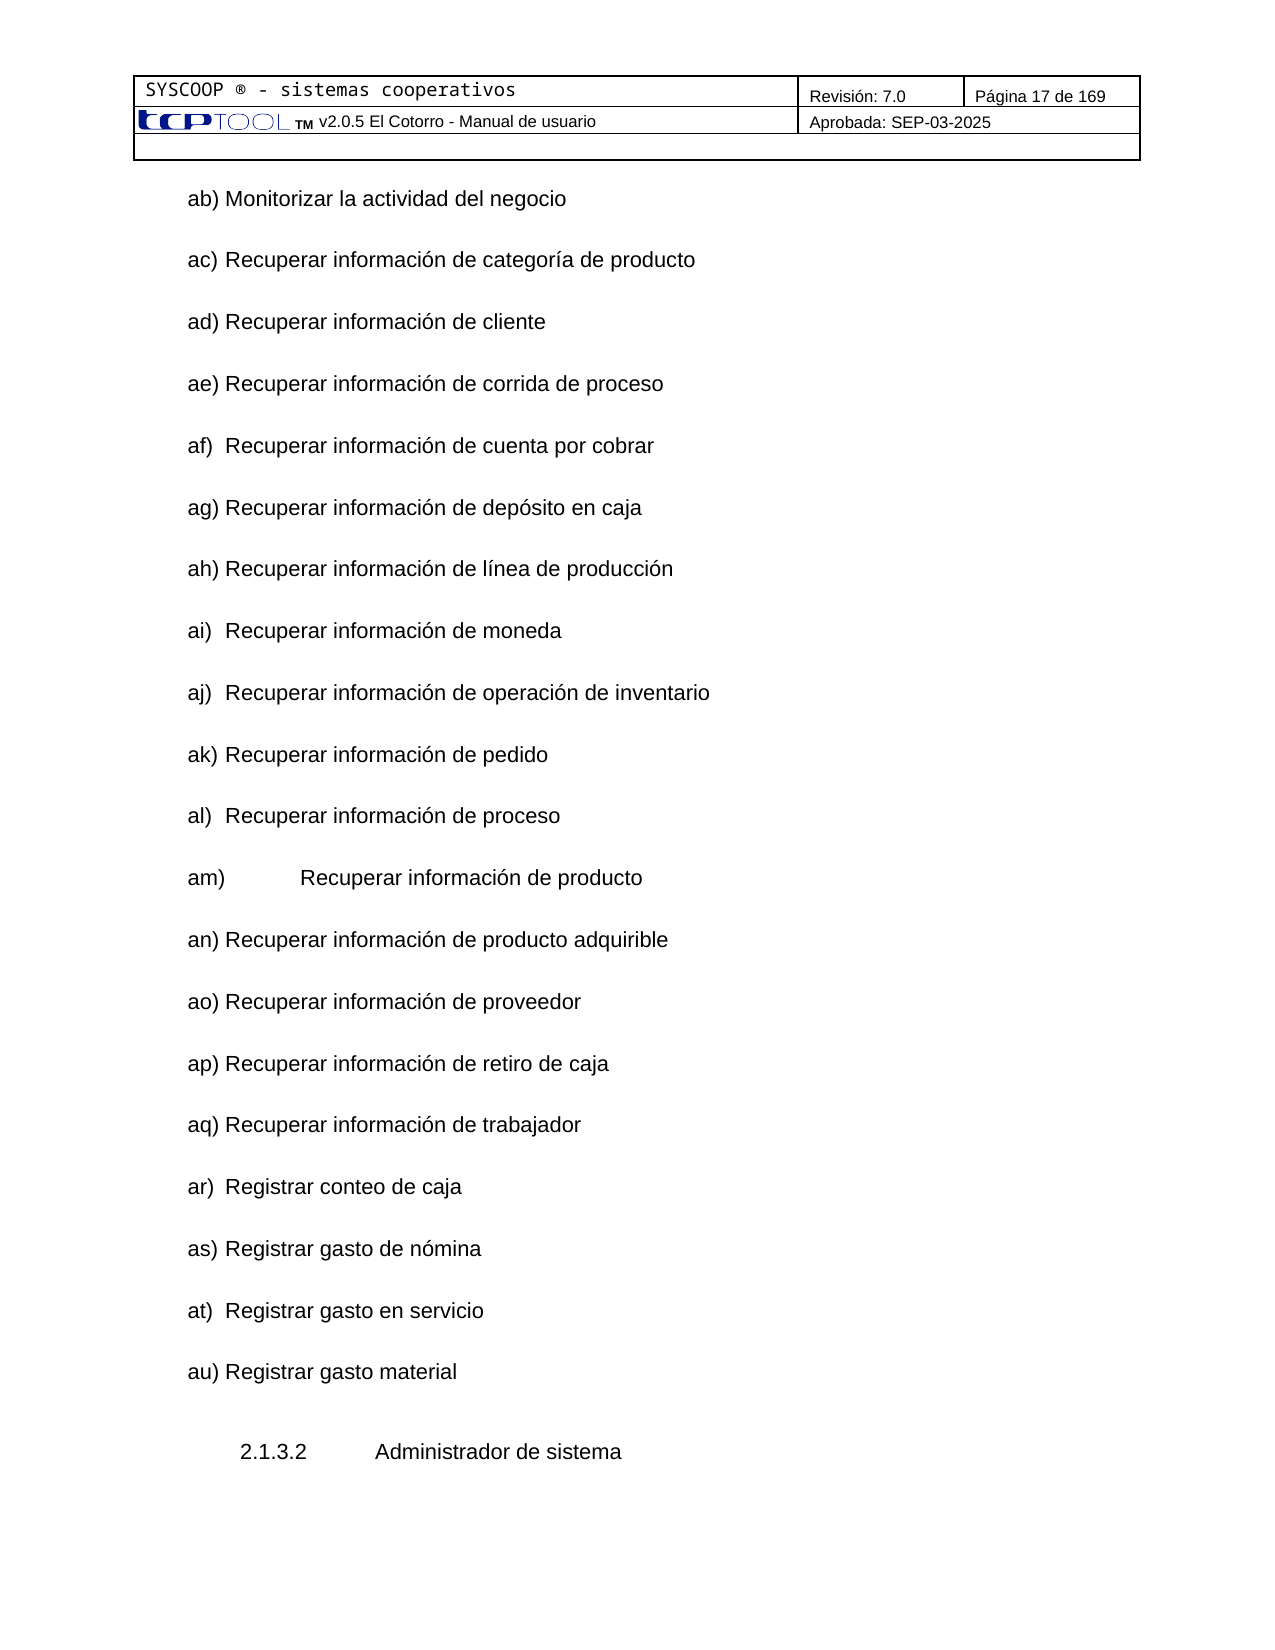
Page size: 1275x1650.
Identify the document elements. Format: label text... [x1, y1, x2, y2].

list Recuperar información de proveedor [187, 989, 1125, 1014]
list Registrar gasto en servicio [187, 1297, 1125, 1323]
list Recuperar información de moneda [187, 618, 1125, 643]
list Recuperar información de retiro de caja [187, 1050, 1125, 1076]
list Recuperar información de cliente [187, 309, 1125, 334]
list Recuperar información de proceso [187, 803, 1125, 828]
list Registrar gasto material [187, 1359, 1125, 1384]
list Monitorizar la actividad del negocio [187, 186, 1125, 211]
list Recuperar información de línea de producción [187, 556, 1125, 581]
list Recuperar información de producto [187, 865, 1125, 890]
list Recuperar información de cuenta por cobrar [187, 433, 1125, 458]
list Recuperar información de categoría de producto [187, 247, 1125, 273]
list Registrar gasto de nómina [187, 1236, 1125, 1261]
list Recuperar información de pedido [187, 742, 1125, 767]
subtitle Administrador de sistema [240, 1439, 1125, 1464]
list Recuperar información de operación de inventario [187, 680, 1125, 705]
list Recuperar información de producto adquirible [187, 927, 1125, 952]
picture [138, 110, 290, 130]
list Recuperar información de depósito en caja [187, 494, 1125, 520]
list Recuperar información de trabajador [187, 1112, 1125, 1137]
list Recuperar información de corrida de proceso [187, 371, 1125, 396]
list Registrar conteo de caja [187, 1174, 1125, 1199]
